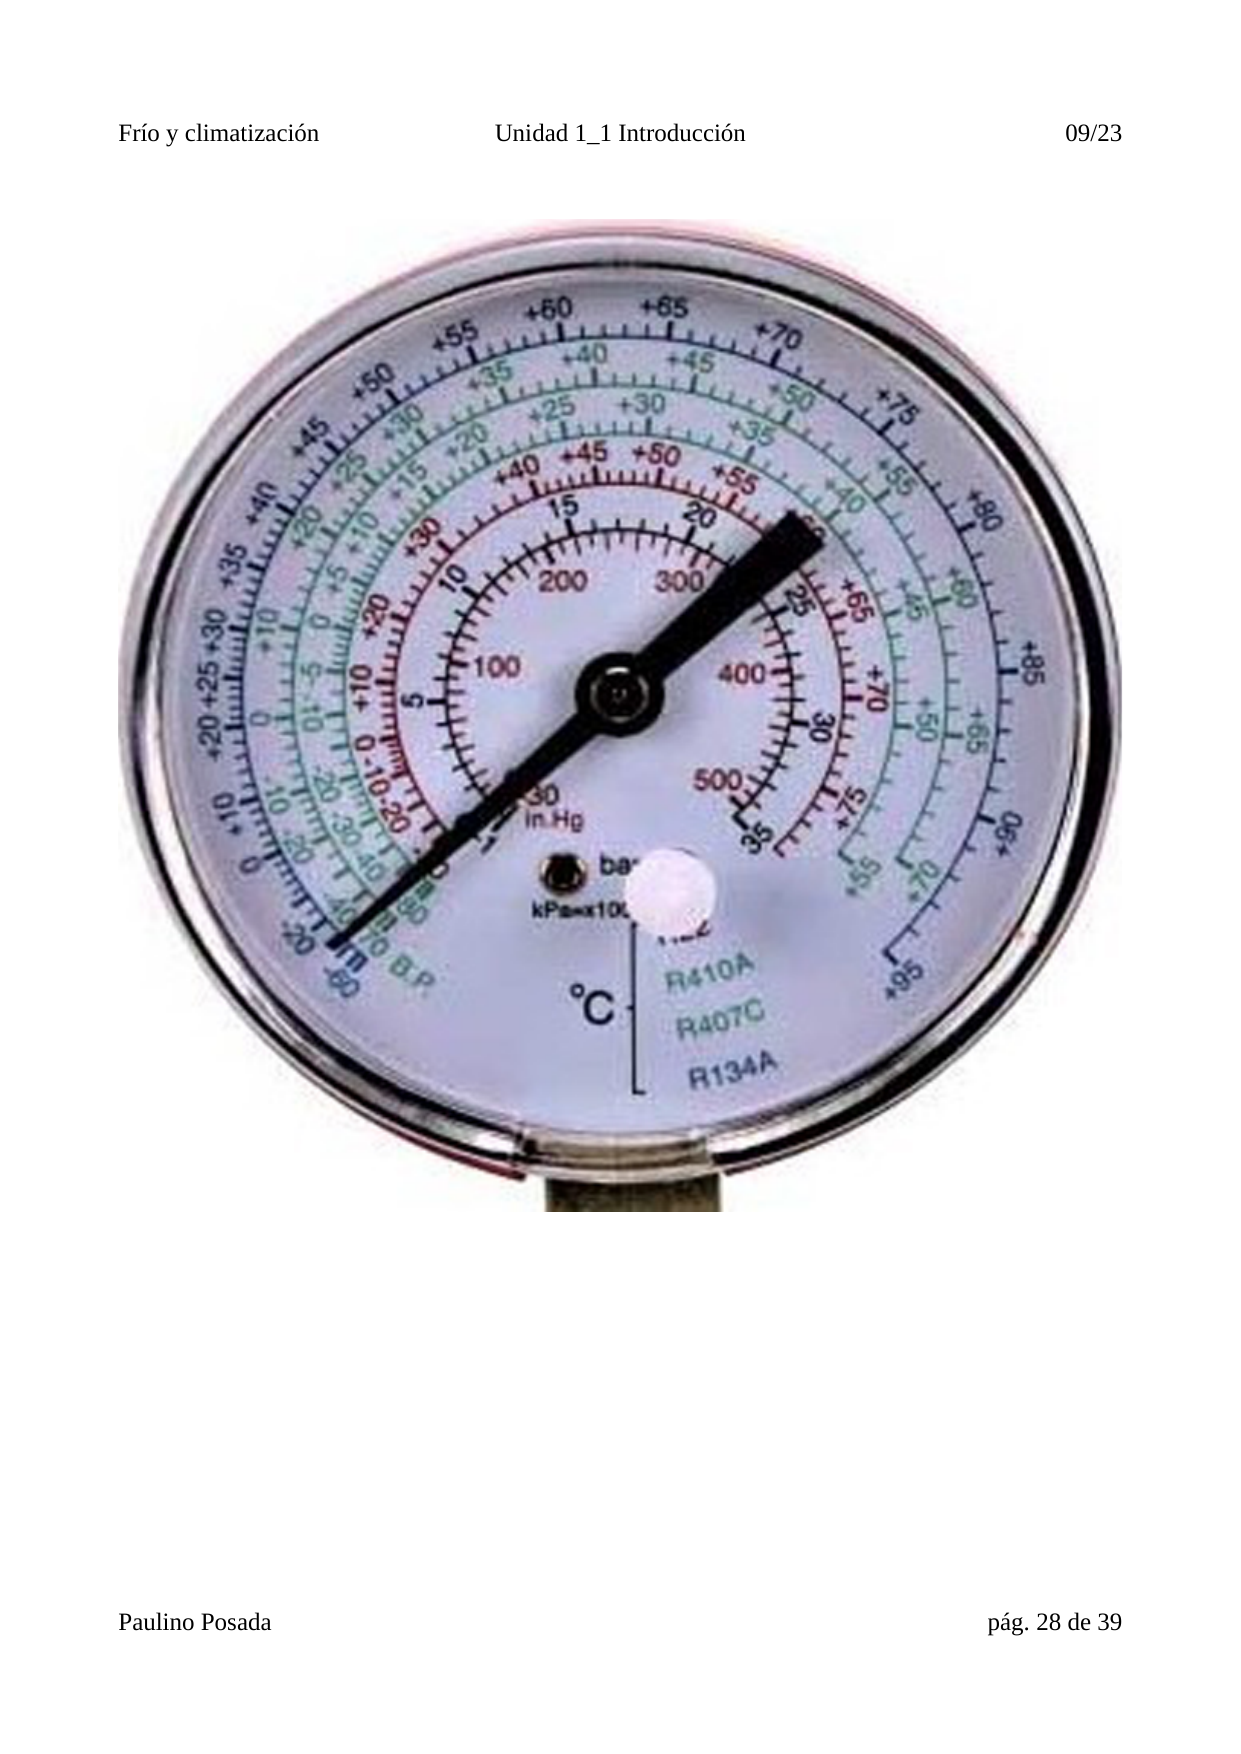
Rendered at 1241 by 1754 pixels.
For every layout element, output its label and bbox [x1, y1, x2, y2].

picture [118, 219, 1123, 1212]
